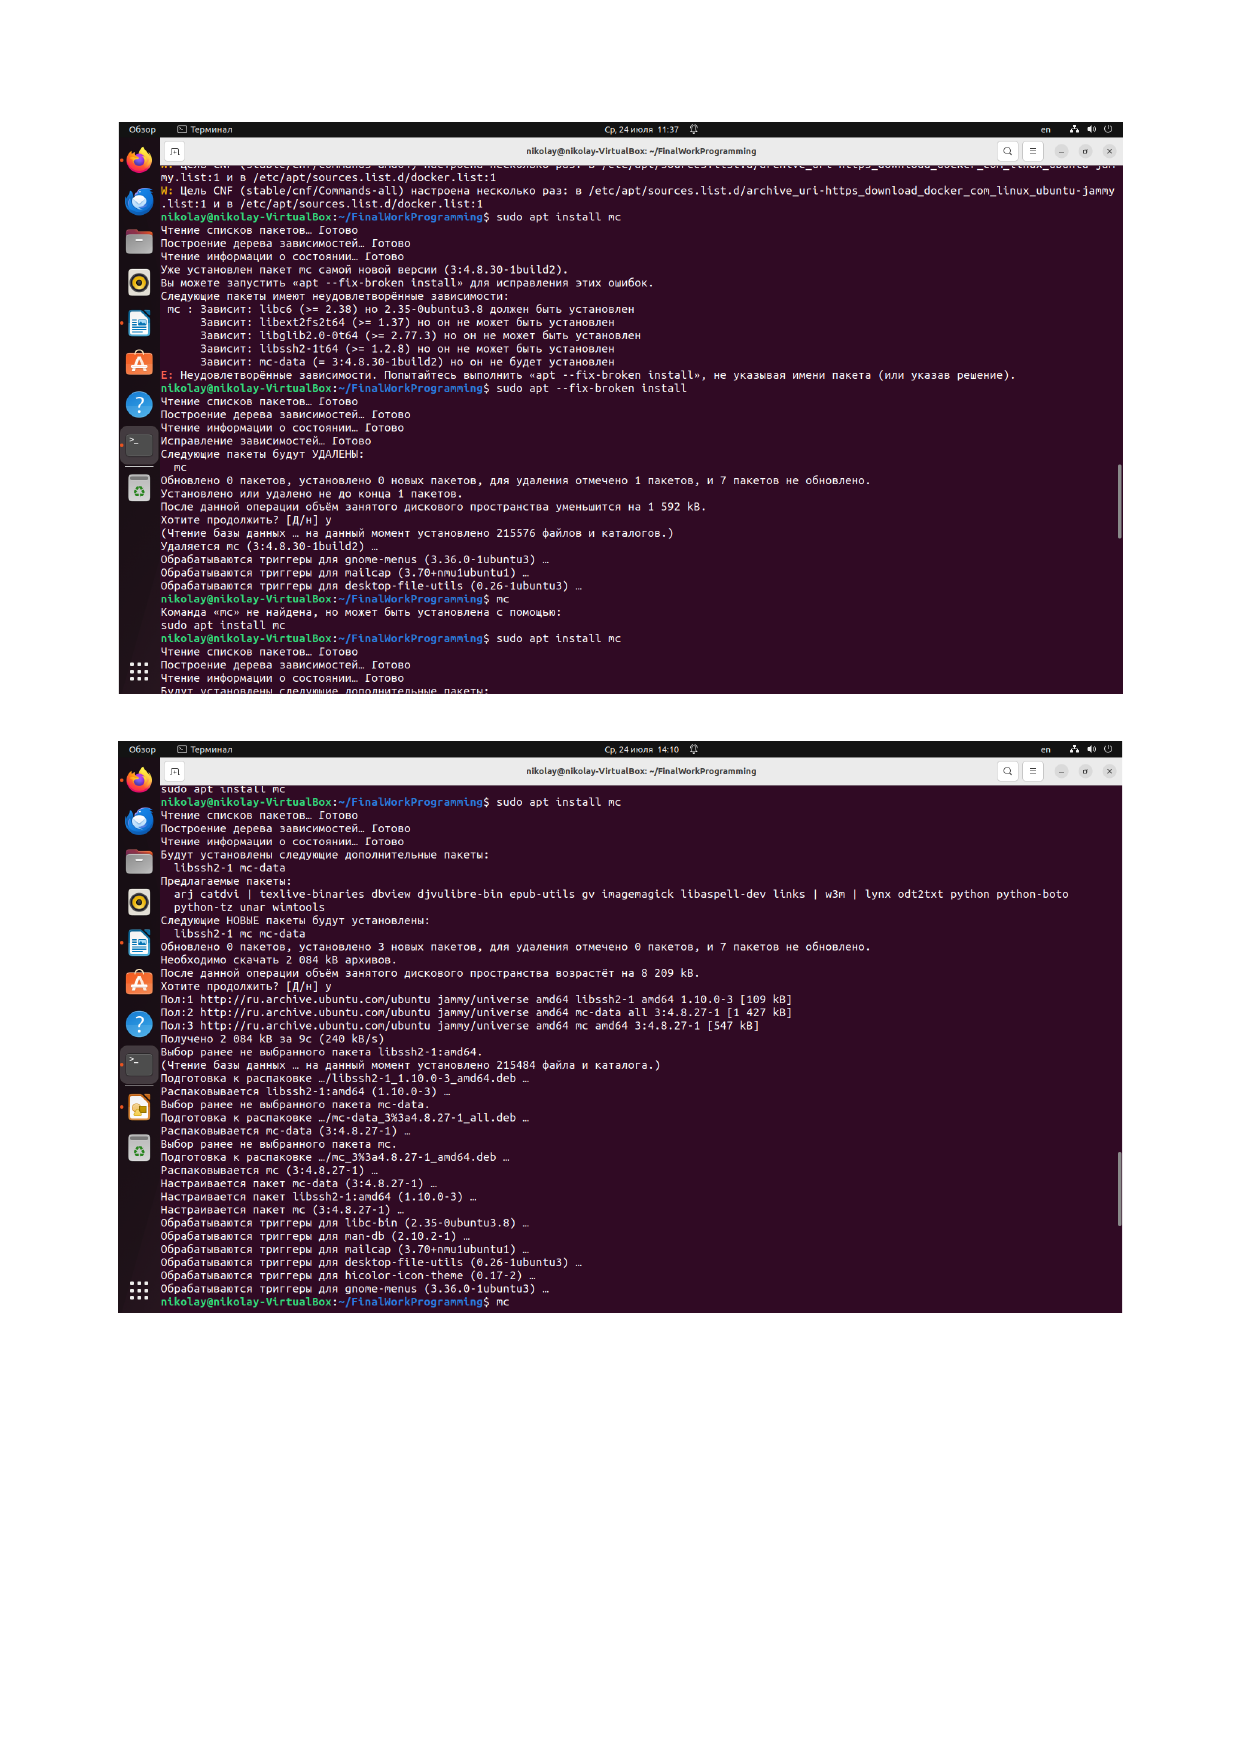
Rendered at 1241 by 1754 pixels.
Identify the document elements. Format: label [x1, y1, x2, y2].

picture [118, 741, 1123, 1313]
picture [118, 122, 1123, 694]
